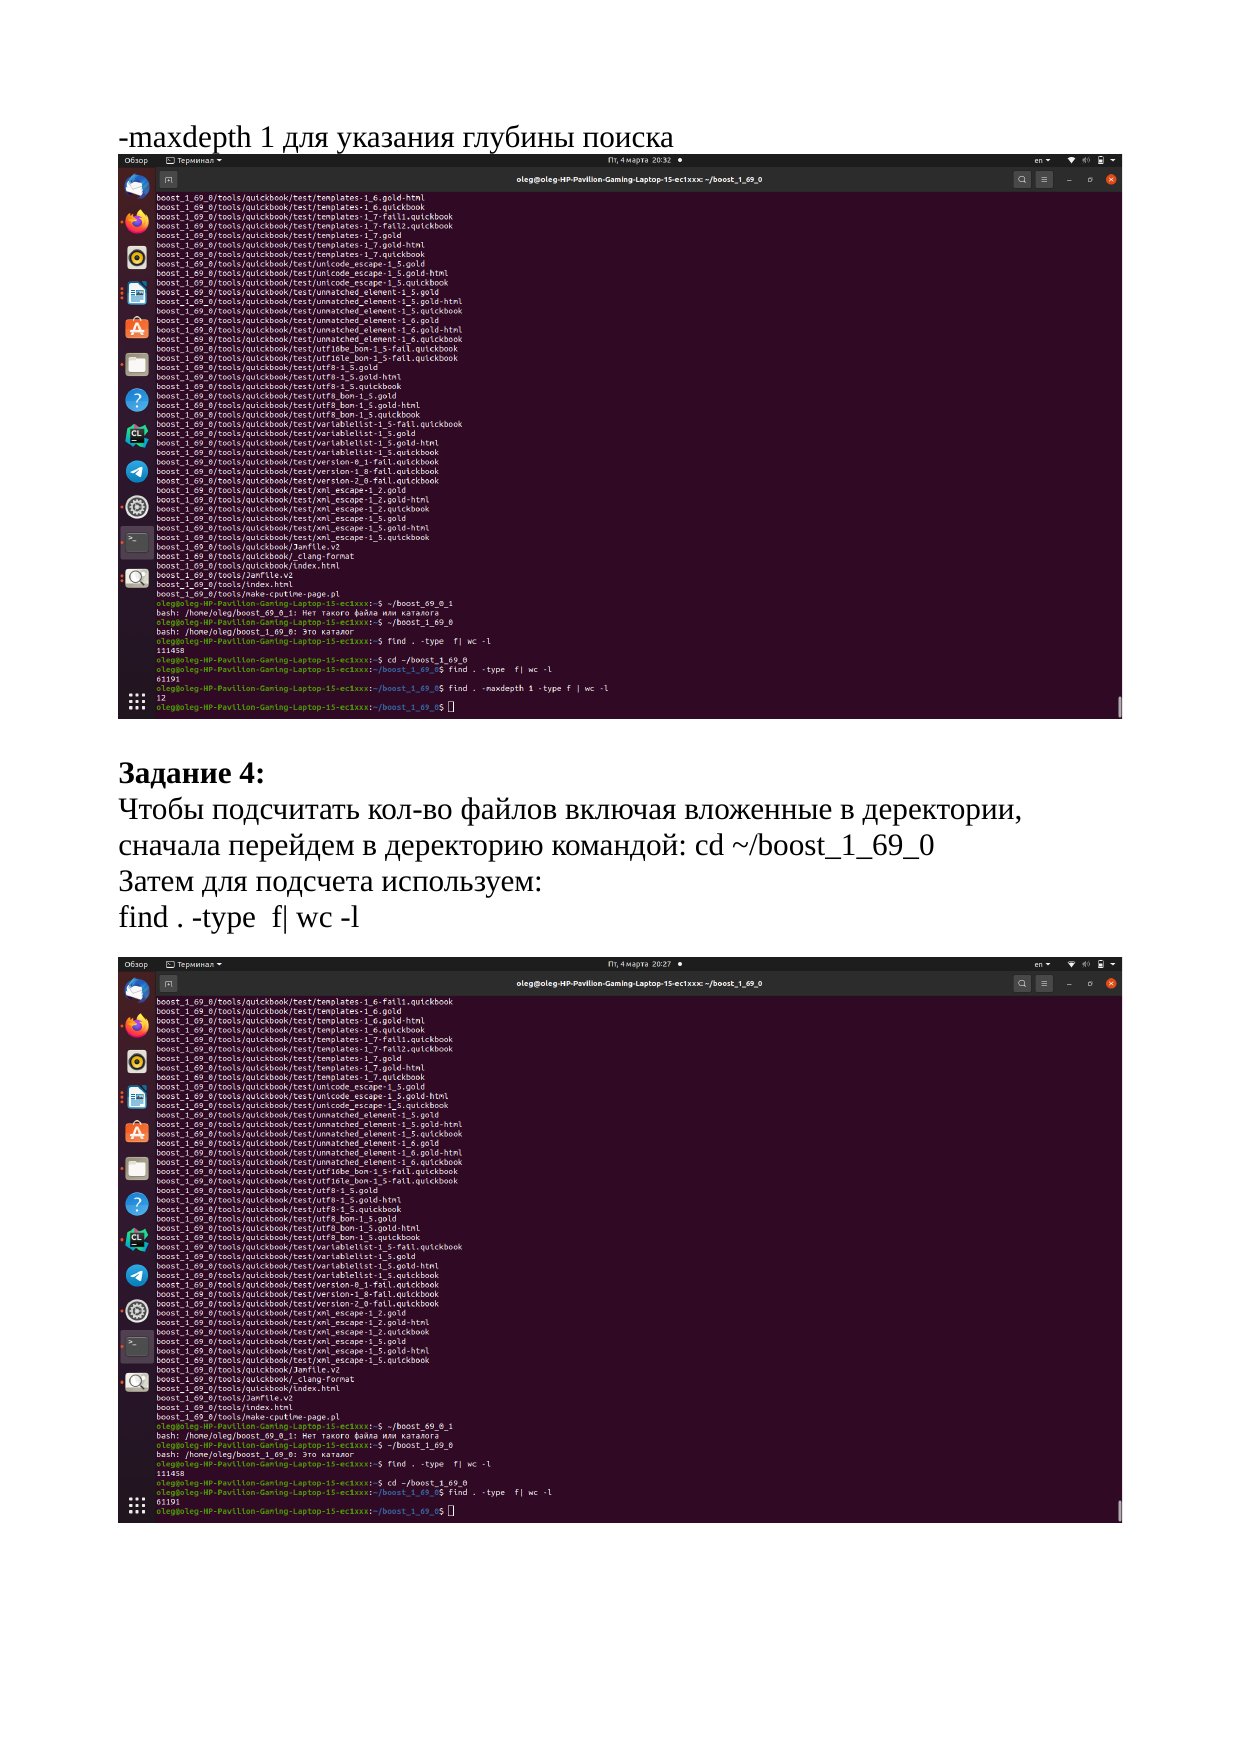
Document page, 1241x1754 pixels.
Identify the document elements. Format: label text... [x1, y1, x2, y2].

picture [118, 957, 1123, 1523]
text Затем для подсчета используем: [118, 862, 1122, 898]
text find . -type f| wc -l [118, 898, 1122, 934]
text Задание 4: [118, 755, 1122, 791]
picture [118, 154, 1123, 719]
text -maxdepth 1 для указания глубины поиска [118, 118, 1122, 154]
text Чтобы подсчитать кол-во файлов включая вложенные в деректории, сначала перейдем в деректорию командой: cd ~/boost_1_69_0 [118, 791, 1122, 862]
